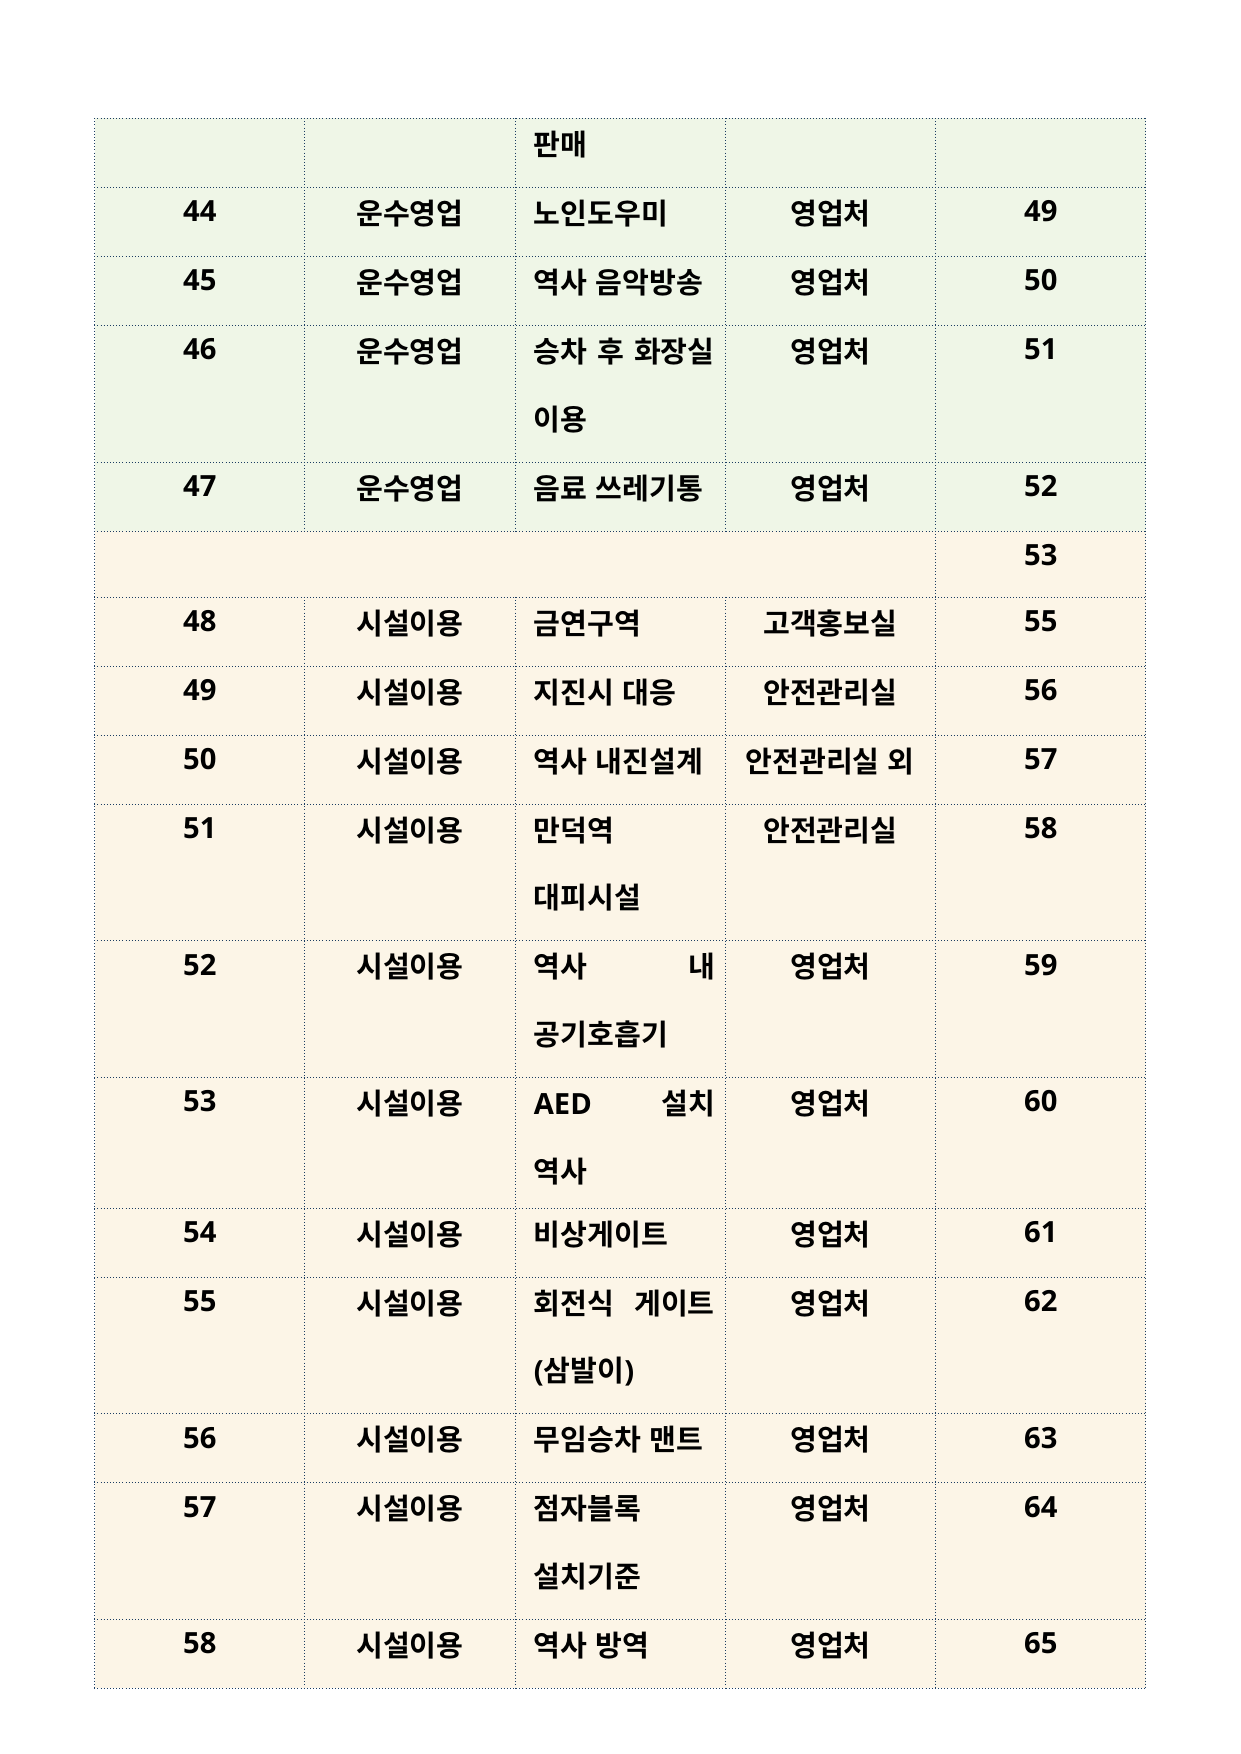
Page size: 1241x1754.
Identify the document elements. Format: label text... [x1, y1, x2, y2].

table_cell 시설이용 [305, 735, 515, 804]
table_cell 무임승차 맨트 [515, 1413, 725, 1482]
table_cell 역사 내 공기호흡기 [515, 940, 725, 1077]
table_cell 지진시 대응 [515, 666, 725, 735]
table_cell 시설이용 [305, 666, 515, 735]
table_cell 57 [95, 1482, 305, 1619]
table_cell 시설이용 [305, 1413, 515, 1482]
table_cell [935, 118, 1146, 187]
table_cell AED 설치 역사 [515, 1077, 725, 1208]
table_cell 영업처 [725, 1482, 935, 1619]
table_cell 57 [935, 735, 1146, 804]
table_cell 시설이용 [305, 1208, 515, 1277]
table_cell 58 [935, 804, 1146, 940]
table_cell 59 [935, 940, 1146, 1077]
table_cell 승차 후 화장실 이용 [515, 325, 725, 462]
table_cell 56 [95, 1413, 305, 1482]
table_cell 영업처 [725, 1208, 935, 1277]
table_cell 운수영업 [305, 187, 515, 256]
table_cell 54 [95, 1208, 305, 1277]
table_cell 52 [95, 940, 305, 1077]
table_cell 시설이용 [305, 1077, 515, 1208]
table_cell 영업처 [725, 1413, 935, 1482]
table_cell 46 [95, 325, 305, 462]
table_cell 시설이용 [305, 597, 515, 666]
table_cell [725, 118, 935, 187]
table_cell 50 [95, 735, 305, 804]
table_cell 48 [95, 597, 305, 666]
table_cell 영업처 [725, 1077, 935, 1208]
table_cell 영업처 [725, 187, 935, 256]
table_cell 시설이용 [305, 1277, 515, 1413]
table_cell 영업처 [725, 325, 935, 462]
table_cell 안전관리실 외 [725, 735, 935, 804]
table_cell 61 [935, 1208, 1146, 1277]
table_cell 49 [935, 187, 1146, 256]
table_cell 노인도우미 [515, 187, 725, 256]
table_cell 시설이용 [305, 1482, 515, 1619]
table_cell 판매 [515, 118, 725, 187]
table_cell [95, 118, 305, 187]
table_cell 영업처 [725, 1619, 935, 1688]
table_cell 역사 방역 [515, 1619, 725, 1688]
table_cell 운수영업 [305, 462, 515, 531]
table_cell 음료 쓰레기통 [515, 462, 725, 531]
table_cell 영업처 [725, 940, 935, 1077]
table_cell 50 [935, 256, 1146, 325]
table_cell [95, 531, 935, 597]
table_cell 60 [935, 1077, 1146, 1208]
table_cell 56 [935, 666, 1146, 735]
table_cell 운수영업 [305, 256, 515, 325]
table_cell 62 [935, 1277, 1146, 1413]
table_cell 58 [95, 1619, 305, 1688]
table_cell 역사 음악방송 [515, 256, 725, 325]
table_cell 44 [95, 187, 305, 256]
table_cell 52 [935, 462, 1146, 531]
table_cell 49 [95, 666, 305, 735]
table_cell 회전식 게이트(삼발이) [515, 1277, 725, 1413]
table_cell 만덕역 대피시설 [515, 804, 725, 940]
table_cell 시설이용 [305, 1619, 515, 1688]
table_cell 64 [935, 1482, 1146, 1619]
table_cell 영업처 [725, 256, 935, 325]
table_cell 51 [935, 325, 1146, 462]
table_cell 비상게이트 [515, 1208, 725, 1277]
table_cell 47 [95, 462, 305, 531]
table_cell 65 [935, 1619, 1146, 1688]
table_cell 53 [95, 1077, 305, 1208]
table_cell 55 [95, 1277, 305, 1413]
table_cell 역사 내진설계 [515, 735, 725, 804]
table_cell 고객홍보실 [725, 597, 935, 666]
table_cell 45 [95, 256, 305, 325]
table_cell 영업처 [725, 462, 935, 531]
table_cell 51 [95, 804, 305, 940]
table_cell [305, 118, 515, 187]
table_cell 안전관리실 [725, 804, 935, 940]
table_cell 점자블록 설치기준 [515, 1482, 725, 1619]
table_cell 시설이용 [305, 804, 515, 940]
table_cell 55 [935, 597, 1146, 666]
table_cell 63 [935, 1413, 1146, 1482]
table_cell 53 [935, 531, 1146, 597]
table_cell 금연구역 [515, 597, 725, 666]
table_cell 안전관리실 [725, 666, 935, 735]
table_cell 시설이용 [305, 940, 515, 1077]
table_cell 운수영업 [305, 325, 515, 462]
table_cell 영업처 [725, 1277, 935, 1413]
